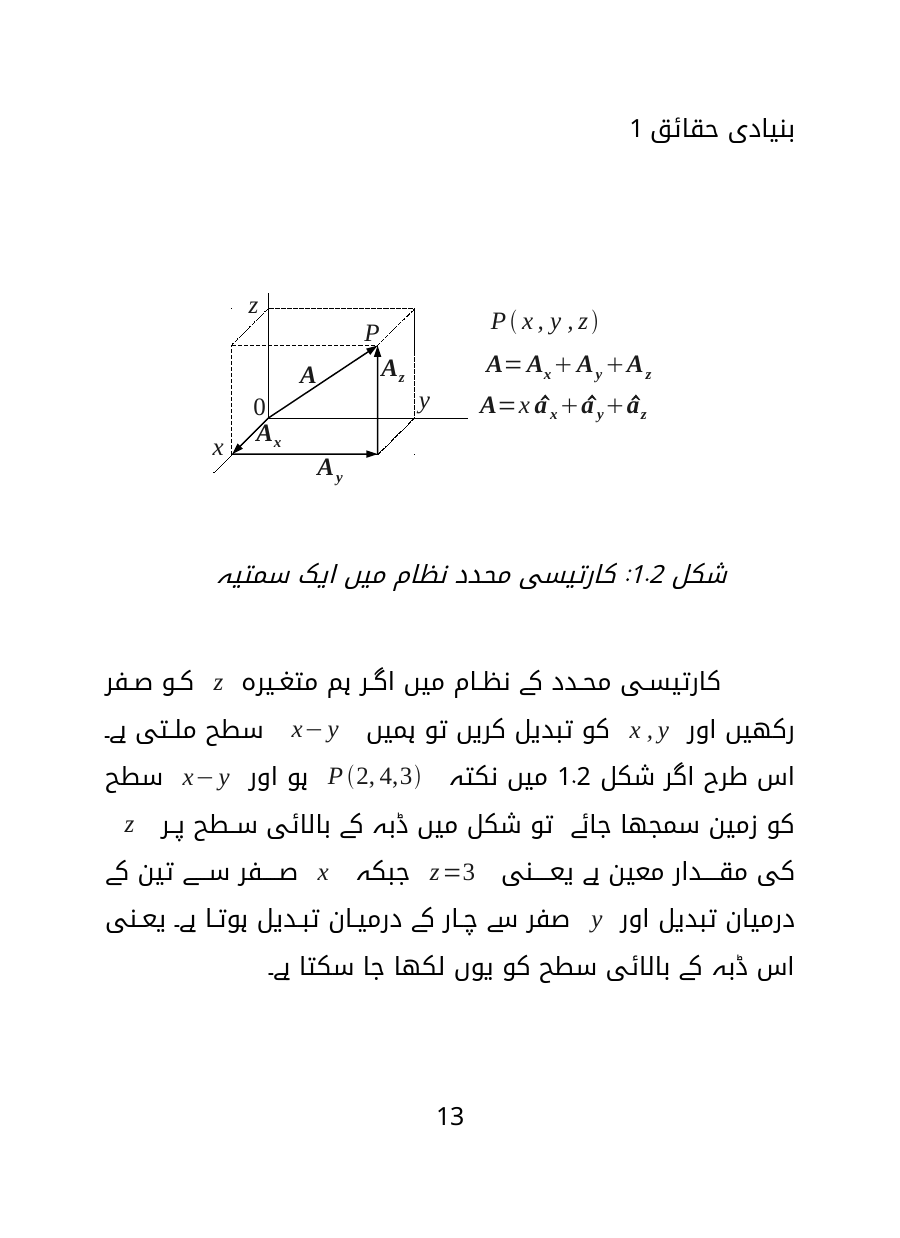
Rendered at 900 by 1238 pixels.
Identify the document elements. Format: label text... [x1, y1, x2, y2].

text کارتیسی محدد کے نظام میں اگر ہم متغیرہکو صفر رکھیں اورکو تبدیل کریں تو ہمیں سطح ملتی ہے۔ اس طرح اگر شکل 1.2 میں نکتہ ہو اورسطح کو زمین سمجھا جائے تو شکل میں ڈبہ کے بالائی سطح پر کی مقدار معین ہے یعنی جبکہ صفر سے تین کے درمیان تبدیل اورصفر سے چار کے درمیان تبدیل ہوتا ہے۔ یعنی اس ڈبہ کے بالائی سطح کو یوں لکھا جا سکتا ہے۔ [105, 659, 795, 991]
text شکل 1.2: کارتیسی محدد نظام میں ایک سمتیہ [174, 229, 726, 599]
